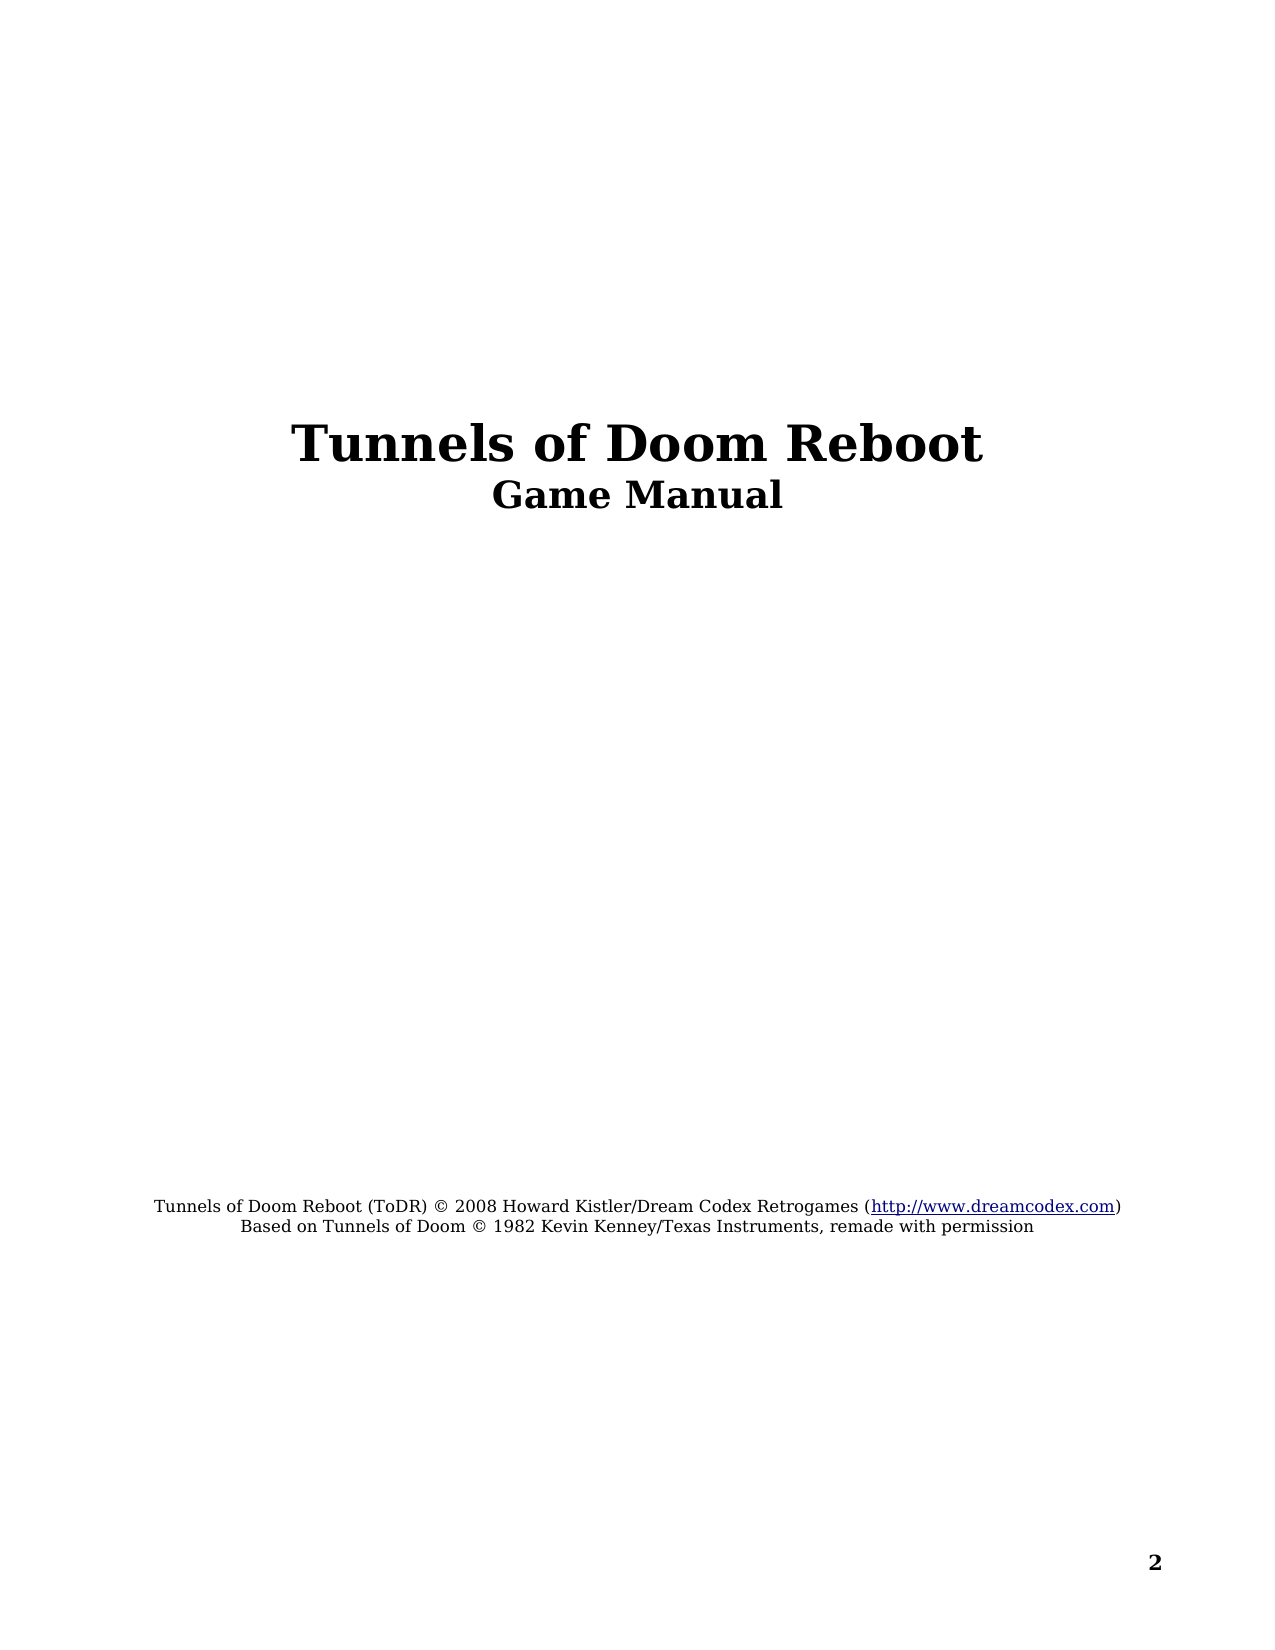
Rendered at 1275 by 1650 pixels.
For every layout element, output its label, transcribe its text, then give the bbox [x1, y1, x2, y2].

text Based on Tunnels of Doom © 1982 Kevin Kenney/Texas Instruments, remade with permission [112, 1217, 1162, 1236]
text Tunnels of Doom Reboot (ToDR) © 2008 Howard Kistler/Dream Codex Retrogames (http://www.dreamcodex.com) [112, 1197, 1162, 1217]
subtitle Game Manual [112, 473, 1162, 518]
subtitle Tunnels of Doom Reboot [112, 415, 1162, 473]
